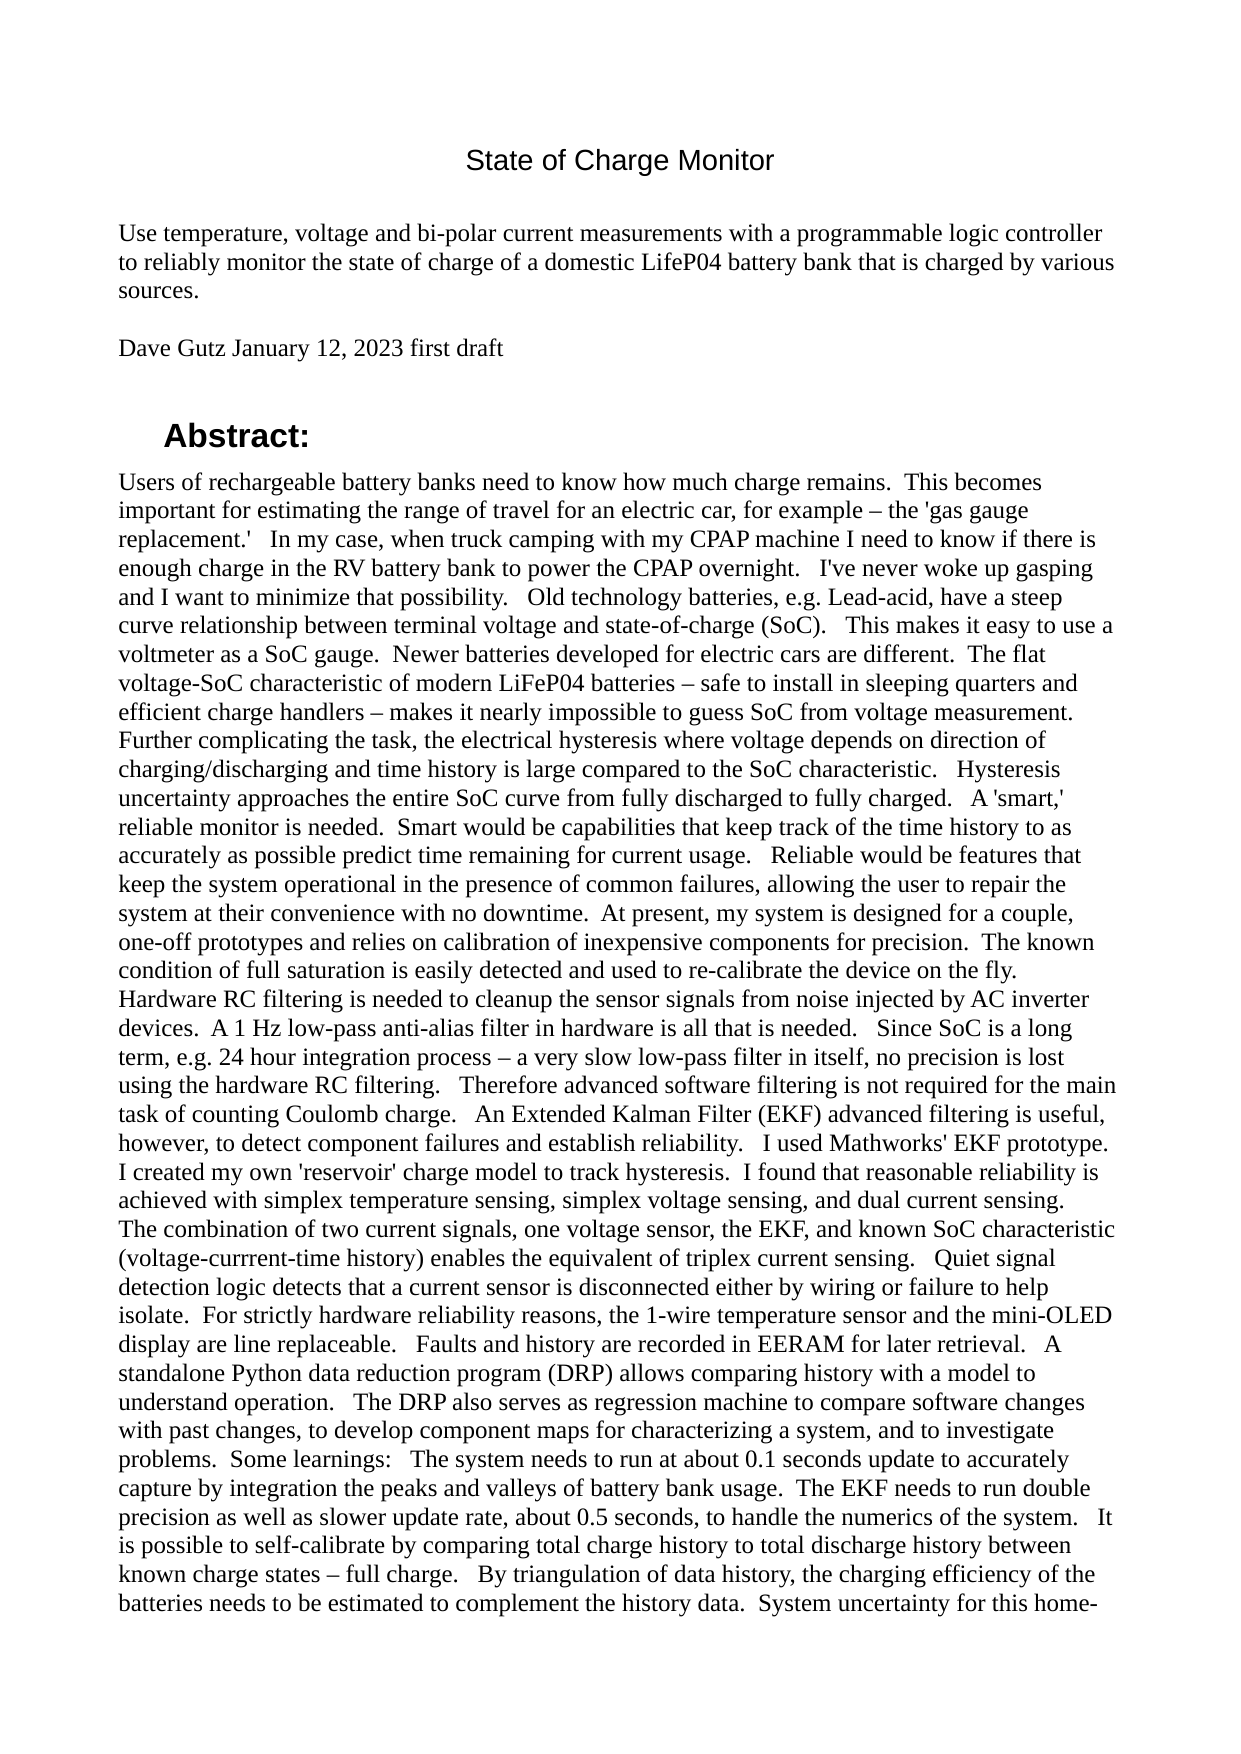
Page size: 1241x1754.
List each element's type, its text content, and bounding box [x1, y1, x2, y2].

text Use temperature, voltage and bi-polar current measurements with a programmable logic controller to reliably monitor the state of charge of a domestic LifeP04 battery bank that is charged by various sources. [118, 218, 1122, 304]
text Dave Gutz January 12, 2023 first draft [118, 333, 1122, 362]
subtitle State of Charge Monitor [118, 143, 1122, 177]
subtitle Abstract: [118, 415, 1122, 454]
text Users of rechargeable battery banks need to know how much charge remains. This becomes important for estimating the range of travel for an electric car, for example – the 'gas gauge replacement.' In my case, when truck camping with my CPAP machine I need to know if there is enough charge in the RV battery bank to power the CPAP overnight. I've never woke up gasping and I want to minimize that possibility. Old technology batteries, e.g. Lead-acid, have a steep curve relationship between terminal voltage and state-of-charge (SoC). This makes it easy to use a voltmeter as a SoC gauge. Newer batteries developed for electric cars are different. The flat voltage-SoC characteristic of modern LiFeP04 batteries – safe to install in sleeping quarters and efficient charge handlers – makes it nearly impossible to guess SoC from voltage measurement. Further complicating the task, the electrical hysteresis where voltage depends on direction of charging/discharging and time history is large compared to the SoC characteristic. Hysteresis uncertainty approaches the entire SoC curve from fully discharged to fully charged. A 'smart,' reliable monitor is needed. Smart would be capabilities that keep track of the time history to as accurately as possible predict time remaining for current usage. Reliable would be features that keep the system operational in the presence of common failures, allowing the user to repair the system at their convenience with no downtime. At present, my system is designed for a couple, one-off prototypes and relies on calibration of inexpensive components for precision. The known condition of full saturation is easily detected and used to re-calibrate the device on the fly. Hardware RC filtering is needed to cleanup the sensor signals from noise injected by AC inverter devices. A 1 Hz low-pass anti-alias filter in hardware is all that is needed. Since SoC is a long term, e.g. 24 hour integration process – a very slow low-pass filter in itself, no precision is lost using the hardware RC filtering. Therefore advanced software filtering is not required for the main task of counting Coulomb charge. An Extended Kalman Filter (EKF) advanced filtering is useful, however, to detect component failures and establish reliability. I used Mathworks' EKF prototype. I created my own 'reservoir' charge model to track hysteresis. I found that reasonable reliability is achieved with simplex temperature sensing, simplex voltage sensing, and dual current sensing. The combination of two current signals, one voltage sensor, the EKF, and known SoC characteristic (voltage-currrent-time history) enables the equivalent of triplex current sensing. Quiet signal detection logic detects that a current sensor is disconnected either by wiring or failure to help isolate. For strictly hardware reliability reasons, the 1-wire temperature sensor and the mini-OLED display are line replaceable. Faults and history are recorded in EERAM for later retrieval. A standalone Python data reduction program (DRP) allows comparing history with a model to understand operation. The DRP also serves as regression machine to compare software changes with past changes, to develop component maps for characterizing a system, and to investigate problems. Some learnings: The system needs to run at about 0.1 seconds update to accurately capture by integration the peaks and valleys of battery bank usage. The EKF needs to run double precision as well as slower update rate, about 0.5 seconds, to handle the numerics of the system. It is possible to self-calibrate by comparing total charge history to total discharge history between known charge states – full charge. By triangulation of data history, the charging efficiency of the batteries needs to be estimated to complement the history data. System uncertainty for this home- [118, 467, 1122, 1617]
